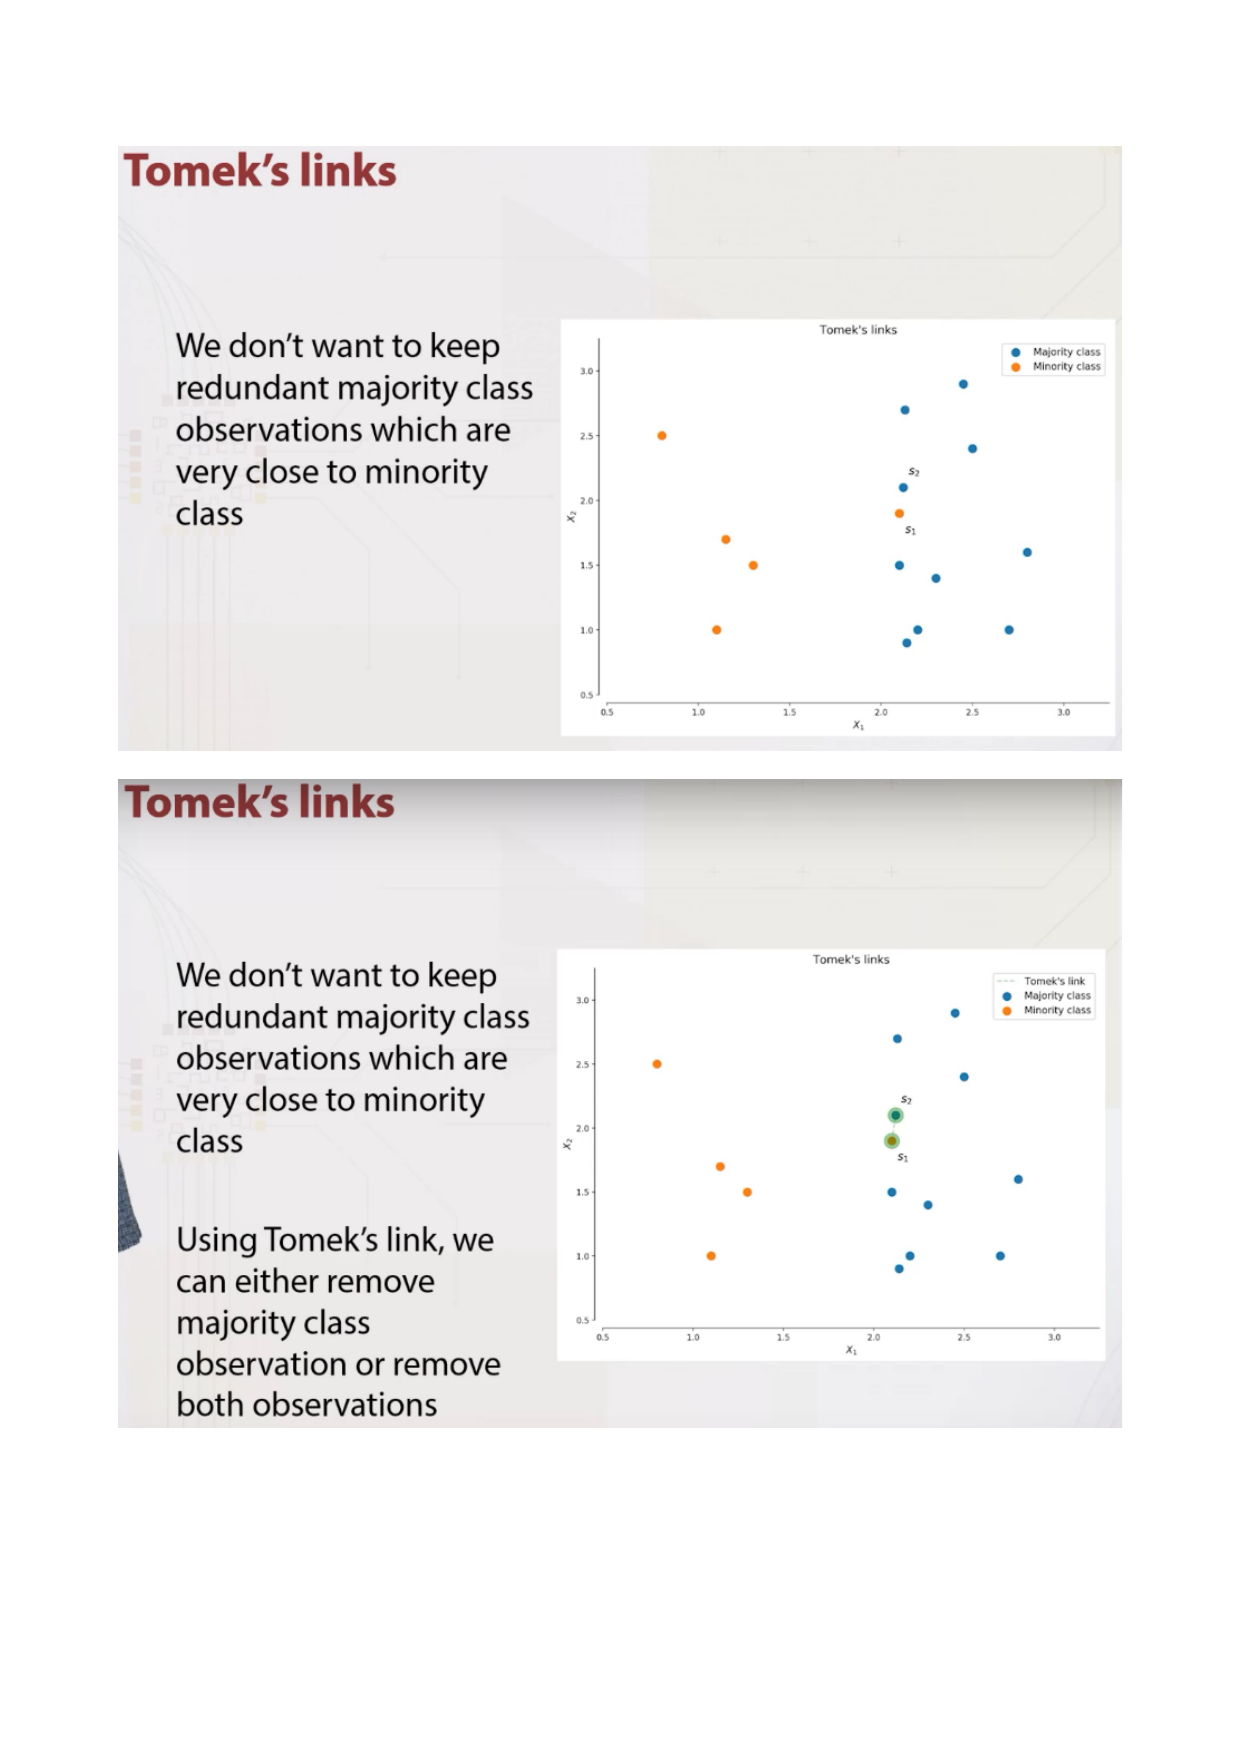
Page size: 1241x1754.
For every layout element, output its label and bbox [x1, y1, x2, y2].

picture [118, 779, 1123, 1428]
picture [118, 146, 1123, 751]
